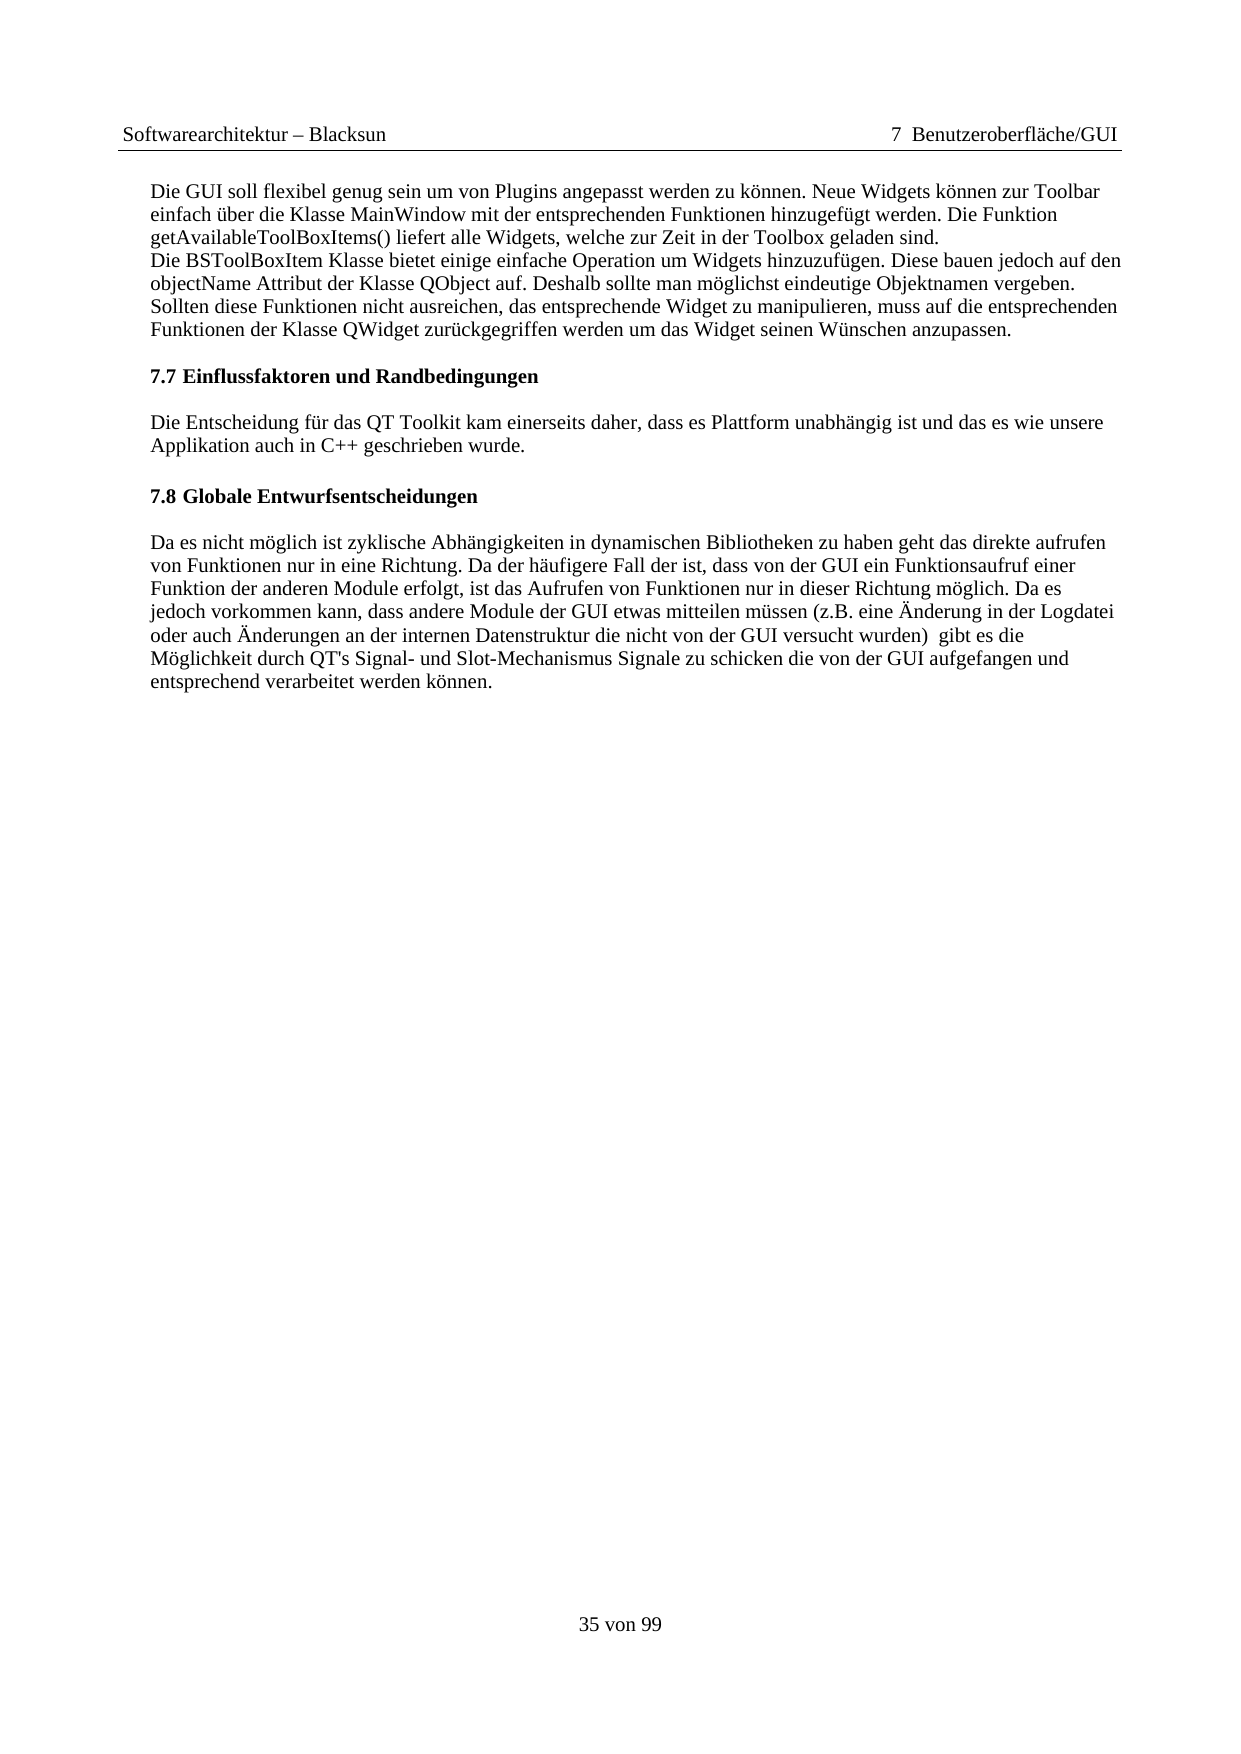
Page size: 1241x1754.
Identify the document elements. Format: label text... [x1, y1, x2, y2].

subtitle Globale Entwurfsentscheidungen [145, 485, 1122, 508]
text Die Entscheidung für das QT Toolkit kam einerseits daher, dass es Plattform unabhängig ist und das es wie unsere Applikation auch in C++ geschrieben wurde. [150, 411, 1122, 457]
text Die GUI soll flexibel genug sein um von Plugins angepasst werden zu können. Neue Widgets können zur Toolbar einfach über die Klasse MainWindow mit der entsprechenden Funktionen hinzugefügt werden. Die Funktion getAvailableToolBoxItems() liefert alle Widgets, welche zur Zeit in der Toolbox geladen sind. [150, 179, 1122, 249]
text Die BSToolBoxItem Klasse bietet einige einfache Operation um Widgets hinzuzufügen. Diese bauen jedoch auf den objectName Attribut der Klasse QObject auf. Deshalb sollte man möglichst eindeutige Objektnamen vergeben. Sollten diese Funktionen nicht ausreichen, das entsprechende Widget zu manipulieren, muss auf die entsprechenden Funktionen der Klasse QWidget zurückgegriffen werden um das Widget seinen Wünschen anzupassen. [150, 249, 1122, 341]
subtitle Einflussfaktoren und Randbedingungen [145, 364, 1122, 388]
text Da es nicht möglich ist zyklische Abhängigkeiten in dynamischen Bibliotheken zu haben geht das direkte aufrufen von Funktionen nur in eine Richtung. Da der häufigere Fall der ist, dass von der GUI ein Funktionsaufruf einer Funktion der anderen Module erfolgt, ist das Aufrufen von Funktionen nur in dieser Richtung möglich. Da es jedoch vorkommen kann, dass andere Module der GUI etwas mitteilen müssen (z.B. eine Änderung in der Logdatei oder auch Änderungen an der internen Datenstruktur die nicht von der GUI versucht wurden) gibt es die Möglichkeit durch QT's Signal- und Slot-Mechanismus Signale zu schicken die von der GUI aufgefangen und entsprechend verarbeitet werden können. [150, 531, 1122, 693]
